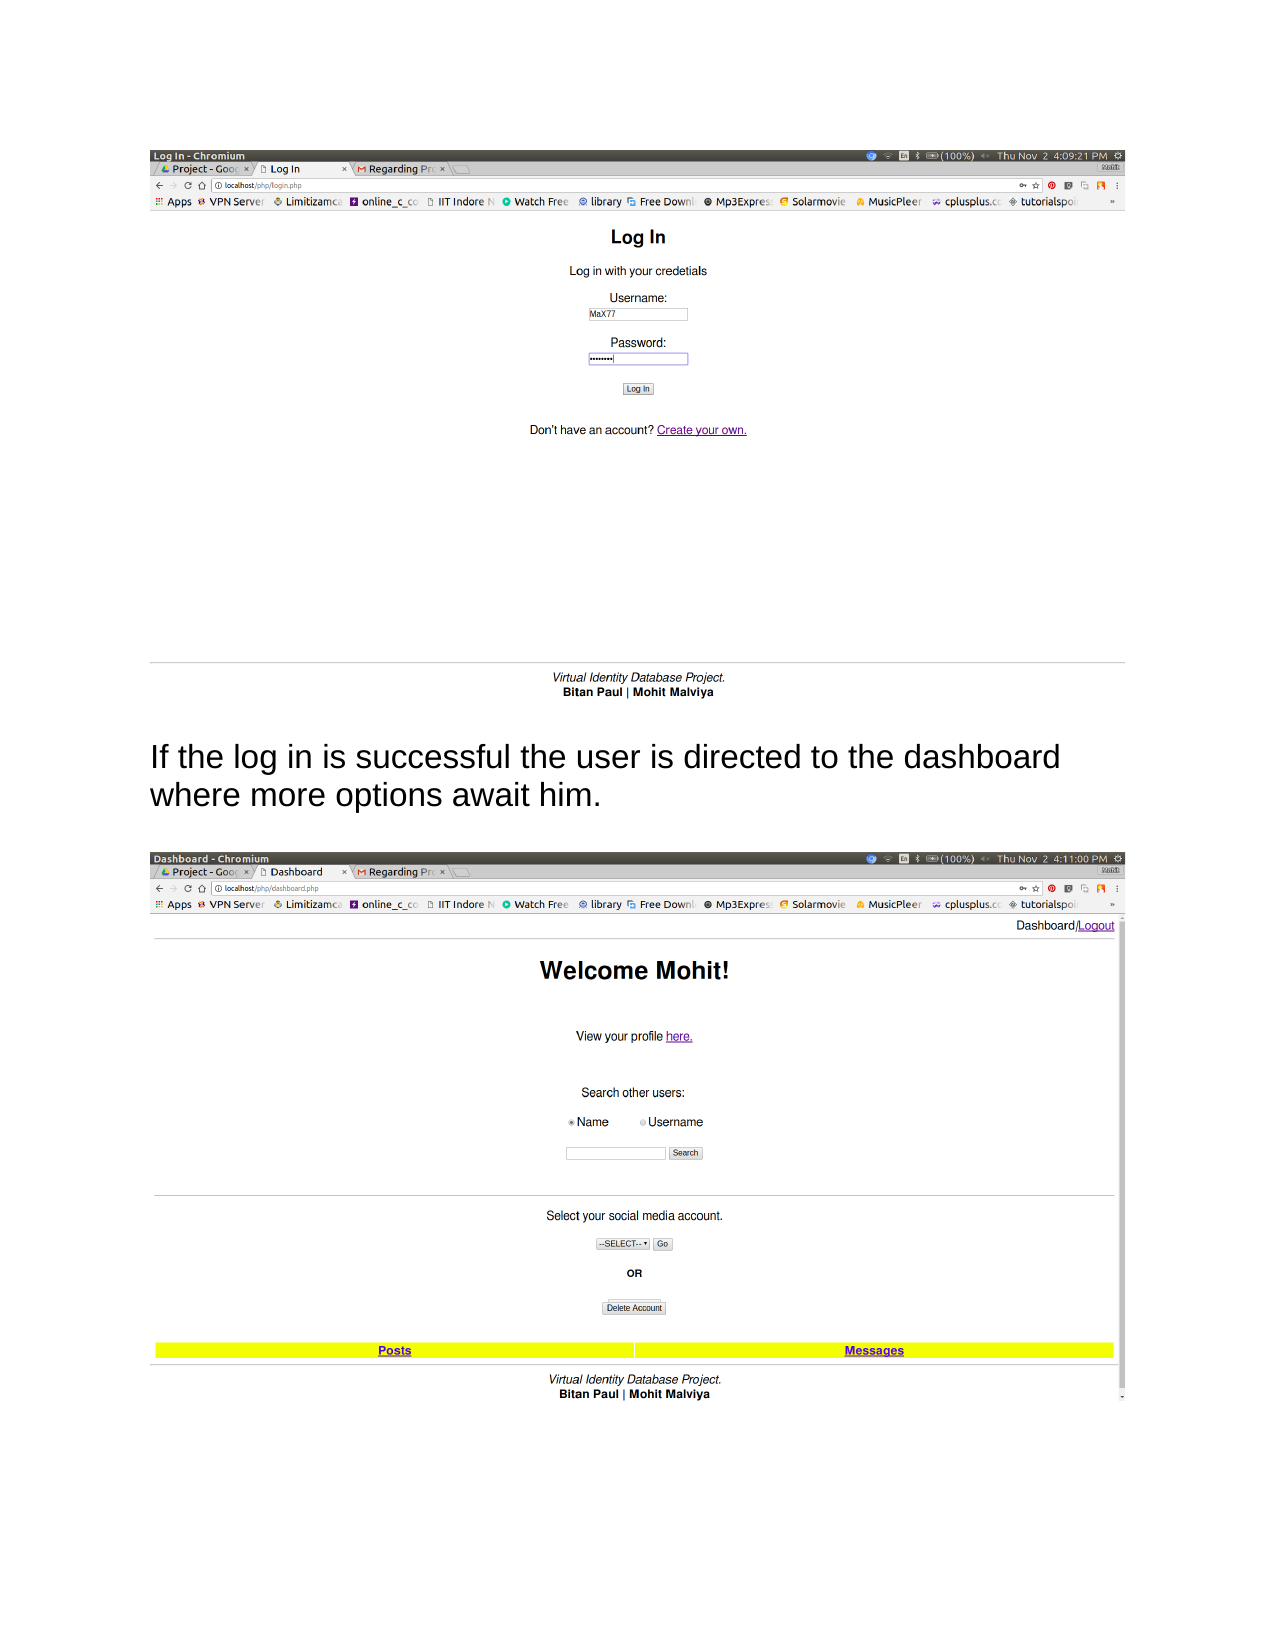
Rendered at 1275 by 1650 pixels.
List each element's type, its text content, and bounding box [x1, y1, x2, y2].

text If the log in is successful the user is directed to the dashboard where more options await him. [150, 737, 1125, 814]
picture [150, 852, 1125, 1401]
picture [150, 150, 1125, 699]
